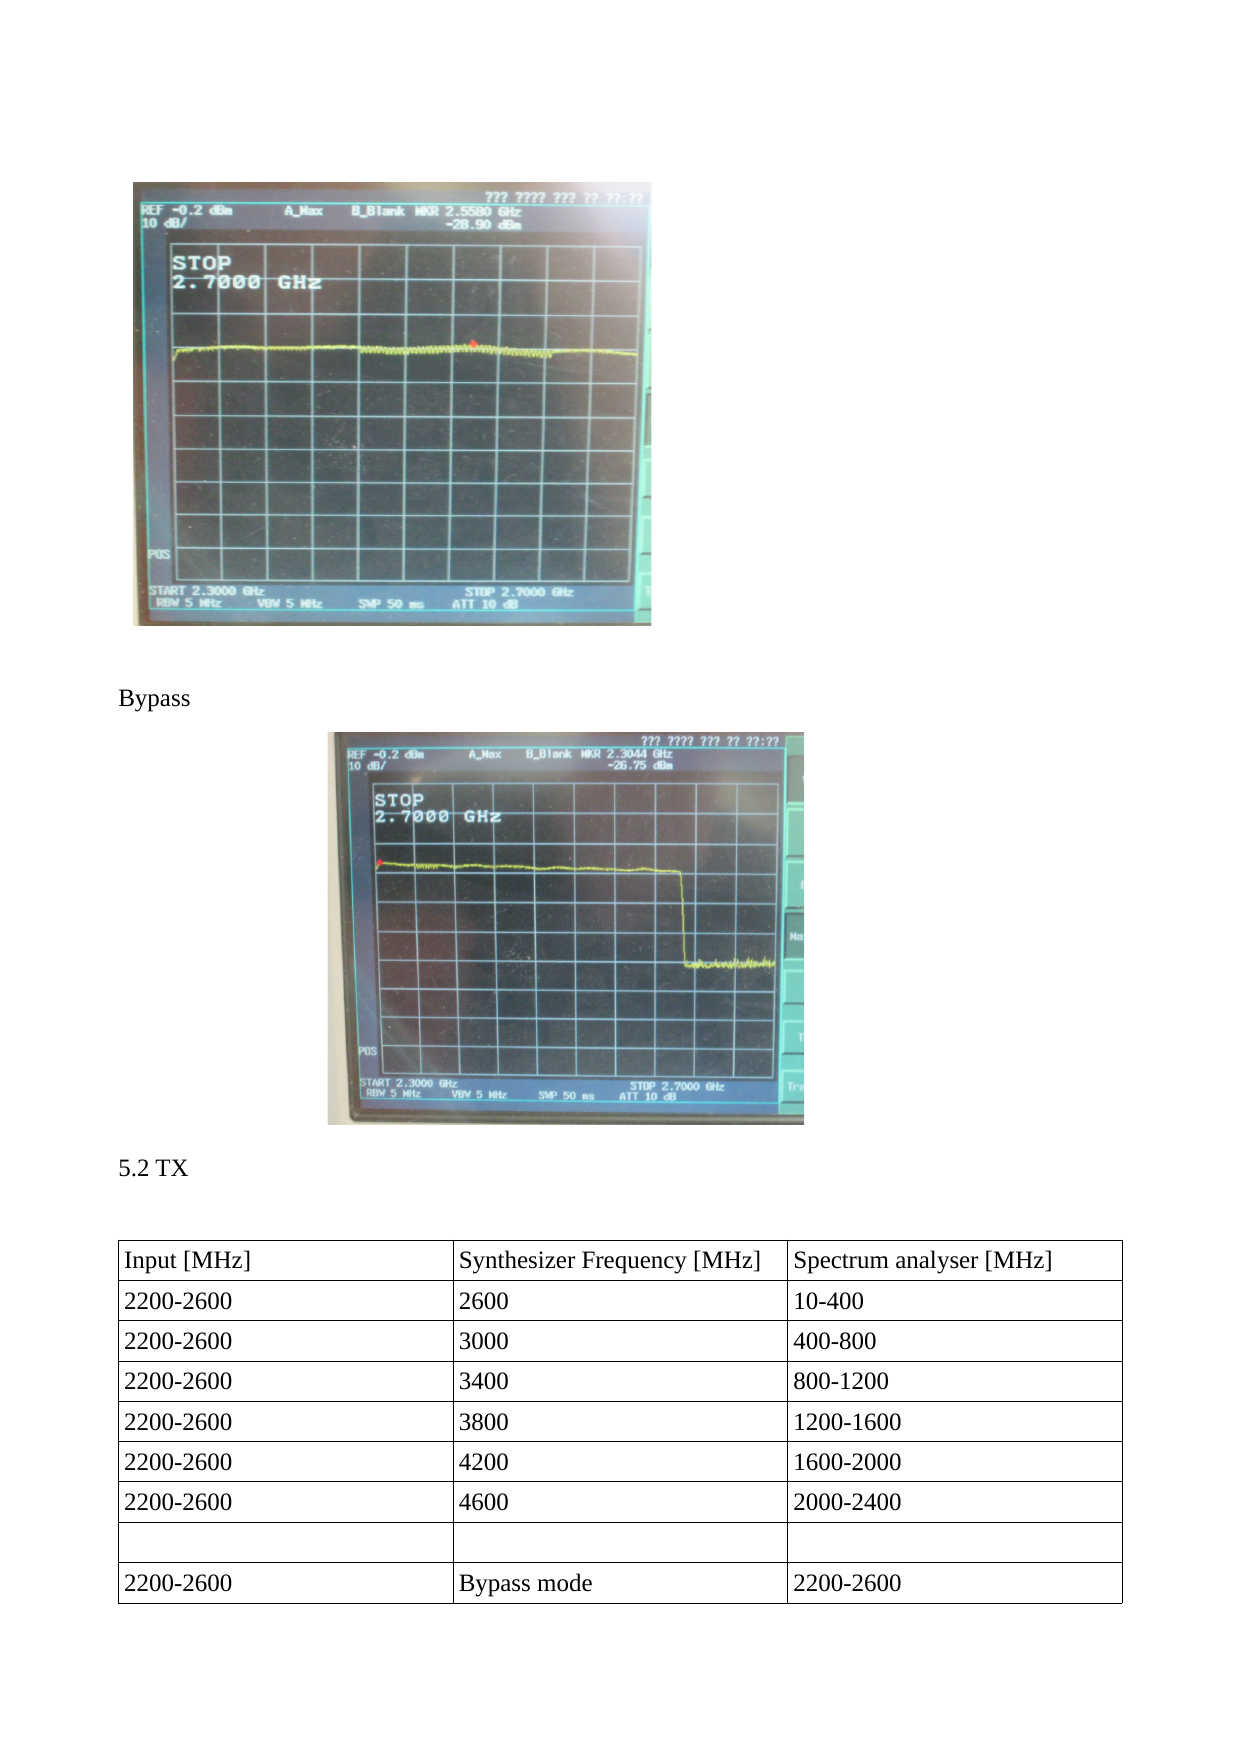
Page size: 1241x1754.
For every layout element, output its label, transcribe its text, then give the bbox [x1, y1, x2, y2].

table_cell 2600 [454, 1281, 787, 1320]
table_cell 2000-2400 [788, 1482, 1122, 1522]
table_cell 1600-2000 [788, 1442, 1122, 1481]
table_cell Bypass mode [454, 1563, 787, 1602]
table_cell 400-800 [788, 1321, 1122, 1361]
table_cell [454, 1523, 787, 1562]
table_cell 3800 [454, 1402, 787, 1441]
table_cell 4600 [454, 1482, 787, 1522]
table_header Spectrum analyser [MHz] [788, 1241, 1122, 1280]
table_cell [788, 1523, 1122, 1562]
text 5.2 TX [118, 1153, 1122, 1182]
table_cell 10-400 [788, 1281, 1122, 1320]
table_cell 4200 [454, 1442, 787, 1481]
table_cell 2200-2600 [119, 1321, 453, 1361]
table_header Synthesizer Frequency [MHz] [454, 1241, 787, 1280]
table_cell 2200-2600 [119, 1362, 453, 1401]
table_cell [119, 1523, 453, 1562]
table_header Input [MHz] [119, 1241, 453, 1280]
table_cell 2200-2600 [119, 1281, 453, 1320]
table_cell 2200-2600 [119, 1563, 453, 1602]
table_cell 800-1200 [788, 1362, 1122, 1401]
table_cell 3000 [454, 1321, 787, 1361]
table_cell 2200-2600 [119, 1402, 453, 1441]
table_cell 2200-2600 [119, 1442, 453, 1481]
table_cell 2200-2600 [119, 1482, 453, 1522]
text Bypass [118, 683, 1122, 712]
table_cell 2200-2600 [788, 1563, 1122, 1602]
picture [327, 732, 805, 1125]
table_cell 1200-1600 [788, 1402, 1122, 1441]
table_cell 3400 [454, 1362, 787, 1401]
picture [133, 182, 652, 626]
